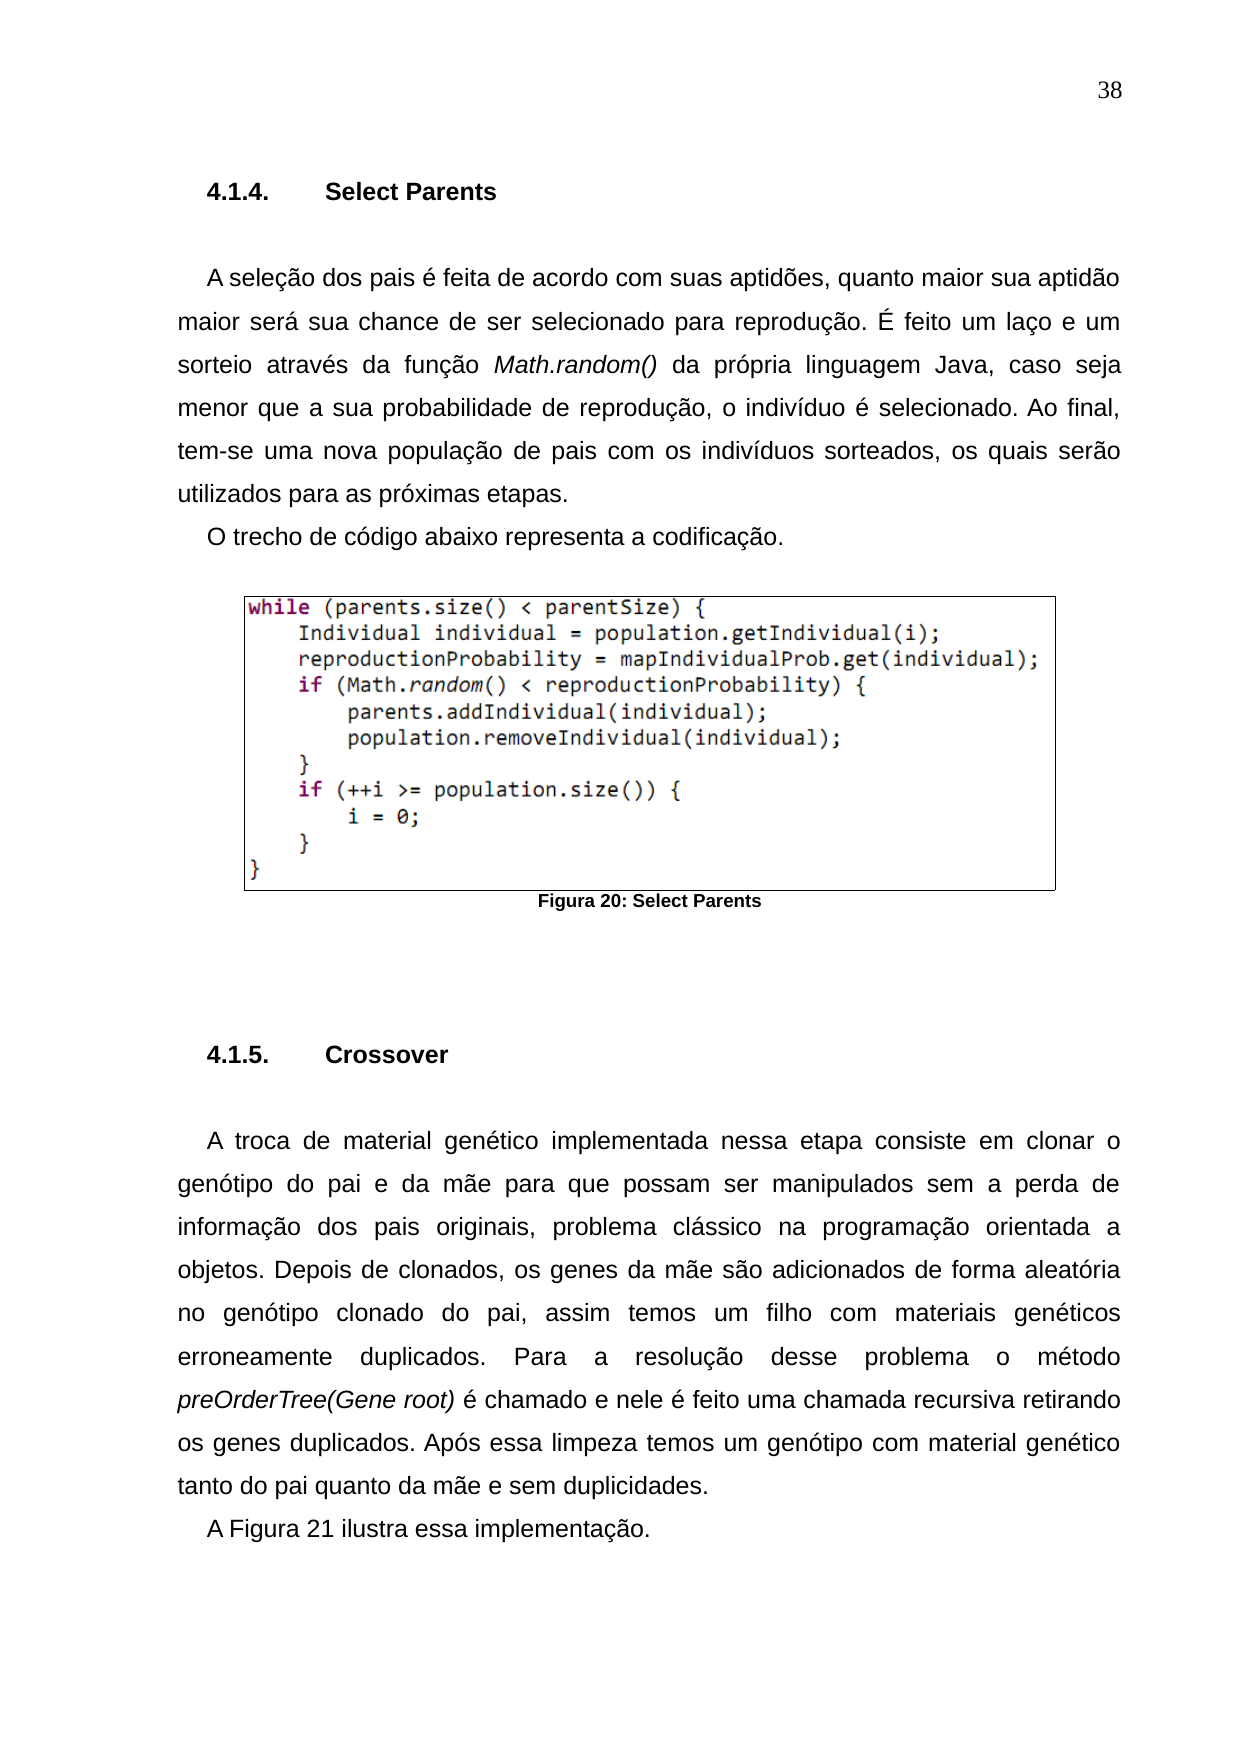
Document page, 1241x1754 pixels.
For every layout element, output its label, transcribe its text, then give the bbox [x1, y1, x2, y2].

text A Figura 21 ilustra essa implementação. [177, 1514, 1122, 1543]
text O trecho de código abaixo representa a codificação. [177, 522, 1122, 551]
text A troca de material genético implementada nessa etapa consiste em clonar o genótipo do pai e da mãe para que possam ser manipulados sem a perda de informação dos pais originais, problema clássico na programação orientada a objetos. Depois de clonados, os genes da mãe são adicionados de forma aleatória no genótipo clonado do pai, assim temos um filho com materiais genéticos erroneamente duplicados. Para a resolução desse problema o método preOrderTree(Gene root) é chamado e nele é feito uma chamada recursiva retirando os genes duplicados. Após essa limpeza temos um genótipo com material genético tanto do pai quanto da mãe e sem duplicidades. [177, 1126, 1122, 1500]
picture [245, 597, 1055, 890]
list Crossover [177, 1040, 1122, 1068]
list Select Parents [177, 177, 1122, 206]
text Figura 20: Select Parents [244, 891, 1055, 911]
text A seleção dos pais é feita de acordo com suas aptidões, quanto maior sua aptidão maior será sua chance de ser selecionado para reprodução. É feito um laço e um sorteio através da função Math.random() da própria linguagem Java, caso seja menor que a sua probabilidade de reprodução, o indivíduo é selecionado. Ao final, tem-se uma nova população de pais com os indivíduos sorteados, os quais serão utilizados para as próximas etapas. [177, 263, 1122, 508]
